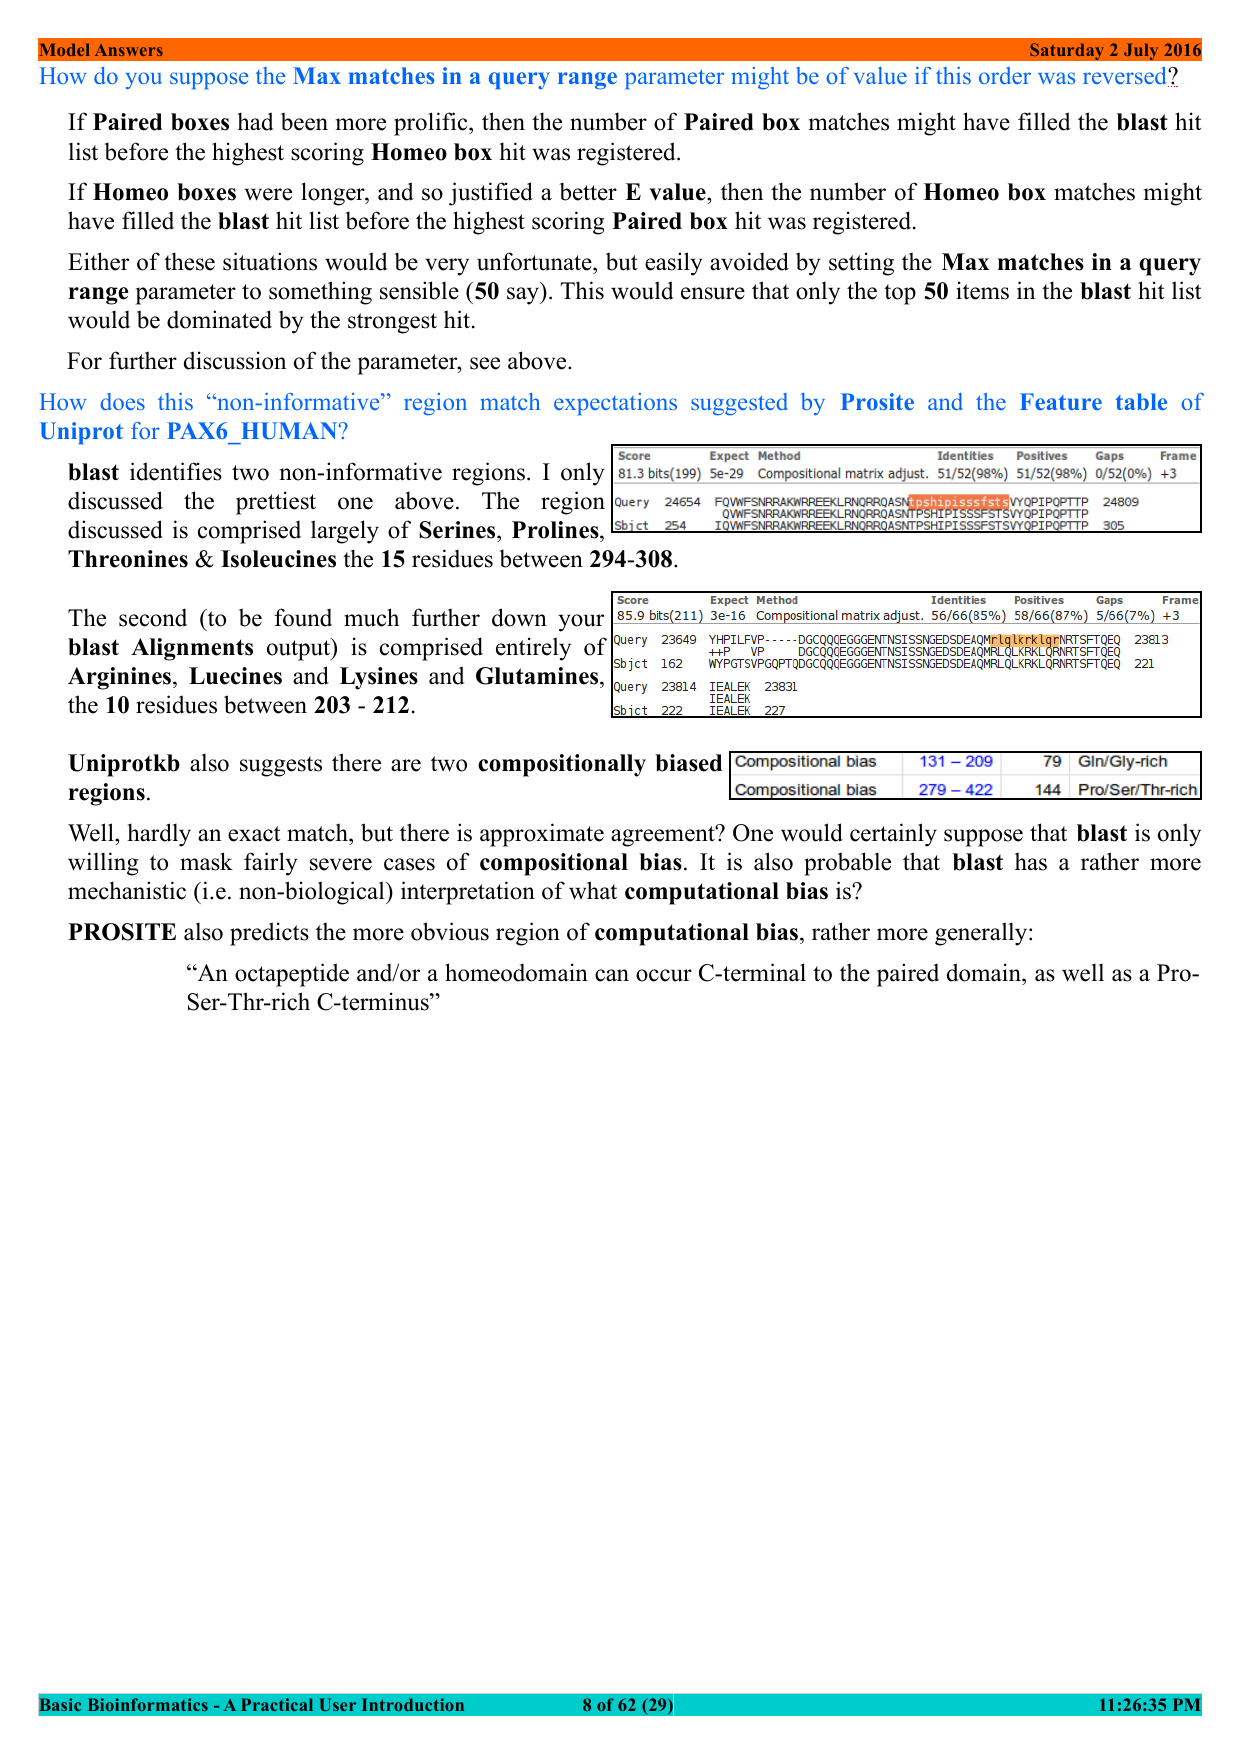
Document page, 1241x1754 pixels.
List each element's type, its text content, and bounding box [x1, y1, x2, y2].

text Either of these situations would be very unfortunate, but easily avoided by setting the Max matches in a query range parameter to something sensible (50 say). This would ensure that only the top 50 items in the blast hit list would be dominated by the strongest hit. [68, 247, 1202, 334]
text For further discussion of the parameter, see above. [67, 346, 1202, 375]
text PROSITE also predicts the more obvious region of computational bias, rather more generally: [68, 917, 1202, 946]
picture [731, 753, 1200, 798]
text “An octapeptide and/or a homeodomain can occur C-terminal to the paired domain, as well as a Pro-Ser-Thr-rich C-terminus” [186, 958, 1202, 1016]
text Uniprotkb also suggests there are two compositionally biased regions. [68, 748, 1202, 806]
text Well, hardly an exact match, but there is approximate agreement? One would certainly suppose that blast is only willing to mask fairly severe cases of compositional bias. It is also probable that blast has a rather more mechanistic (i.e. non-biological) interpretation of what computational bias is? [68, 818, 1202, 905]
text The second (to be found much further down your blast Alignments output) is comprised entirely of Arginines, Luecines and Lysines and Glutamines, the 10 residues between 203 - 212. [68, 602, 611, 719]
text How do you suppose the Max matches in a query range parameter might be of value if this order was reversed? [38, 61, 1202, 89]
text If Homeo boxes were longer, and so justified a better E value, then the number of Homeo box matches might have filled the blast hit list before the highest scoring Paired box hit was registered. [68, 177, 1202, 235]
picture [613, 593, 1200, 716]
text blast identifies two non-informative regions. I only discussed the prettiest one above. The region discussed is comprised largely of Serines, Prolines, Threonines & Isoleucines the 15 residues between 294-308. [68, 457, 1202, 573]
picture [613, 446, 1200, 531]
text If Paired boxes had been more prolific, then the number of Paired box matches might have filled the blast hit list before the highest scoring Homeo box hit was registered. [68, 107, 1202, 165]
text How does this “non-informative” region match expectations suggested by Prosite and the Feature table of Uniprot for PAX6_HUMAN? [38, 387, 1202, 445]
